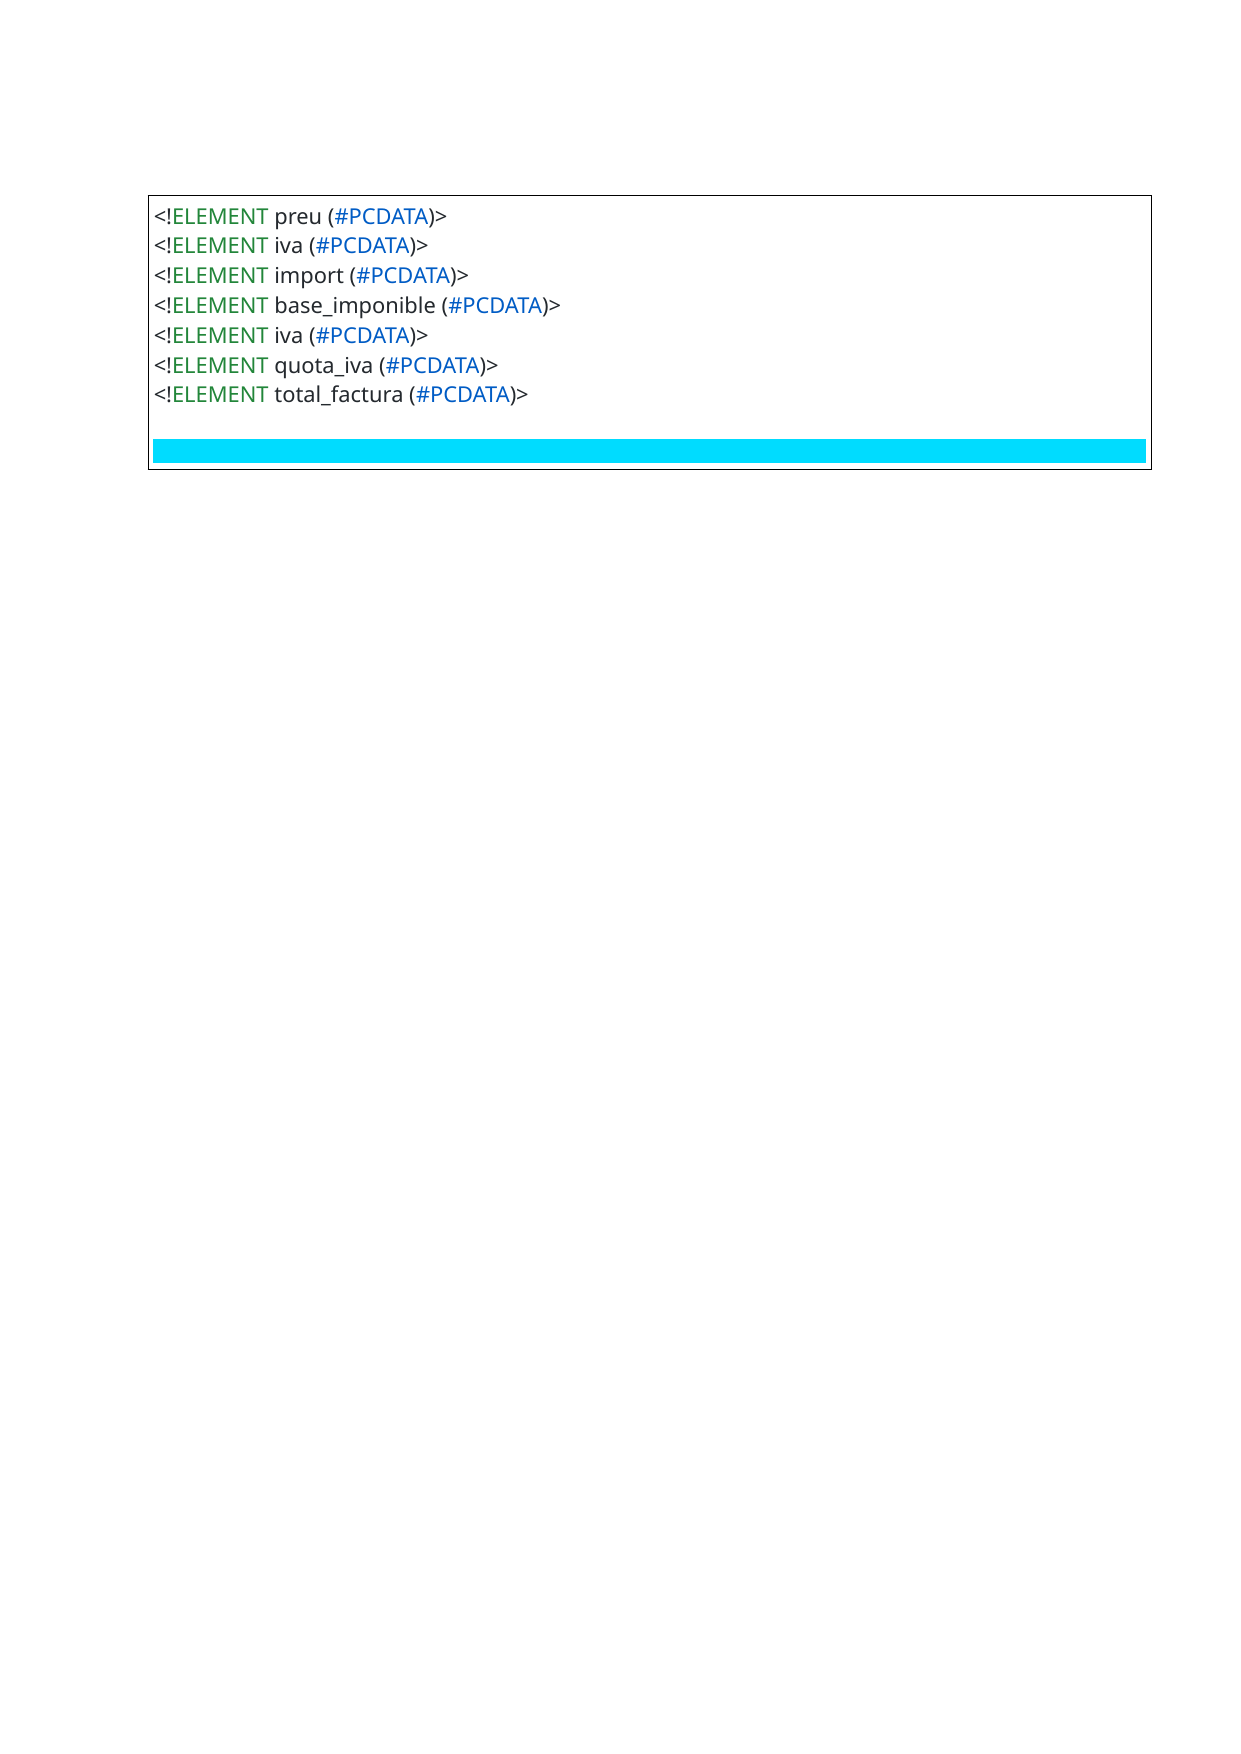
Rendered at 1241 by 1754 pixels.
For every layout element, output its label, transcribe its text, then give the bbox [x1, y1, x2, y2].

table_header <!ELEMENT preu (#PCDATA)> <!ELEMENT iva (#PCDATA)> <!ELEMENT import (#PCDATA)> <!ELEMENT base_imponible (#PCDATA)> <!ELEMENT iva (#PCDATA)> <!ELEMENT quota_iva (#PCDATA)> <!ELEMENT total_factura (#PCDATA)> [149, 196, 1151, 468]
